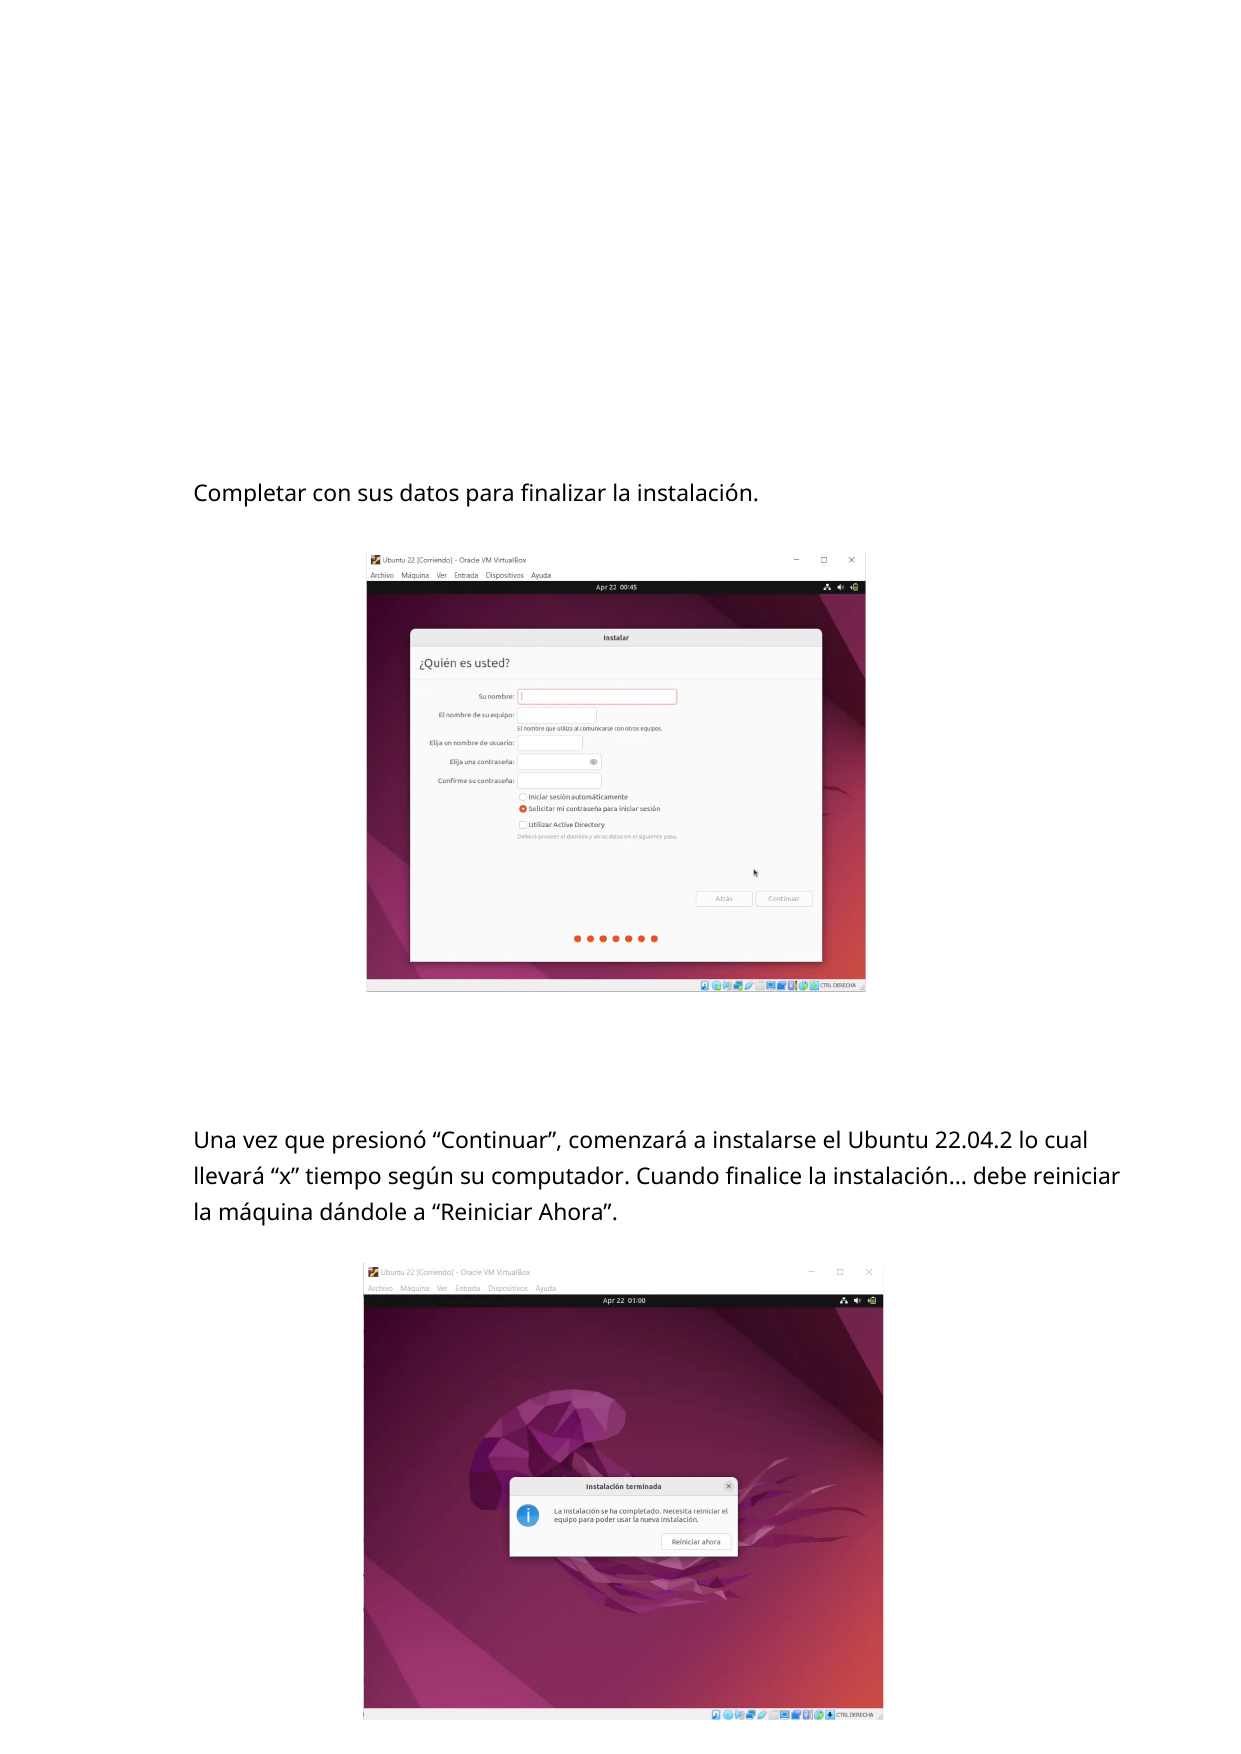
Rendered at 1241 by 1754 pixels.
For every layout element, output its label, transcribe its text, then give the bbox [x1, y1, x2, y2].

text Una vez que presionó “Continuar”, comenzará a instalarse el Ubuntu 22.04.2 lo cual llevará “x” tiempo según su computador. Cuando finalice la instalación… debe reiniciar la máquina dándole a “Reiniciar Ahora”. [193, 1124, 1122, 1227]
picture [366, 552, 866, 992]
picture [363, 1263, 884, 1720]
text Completar con sus datos para finalizar la instalación. [193, 477, 1122, 509]
